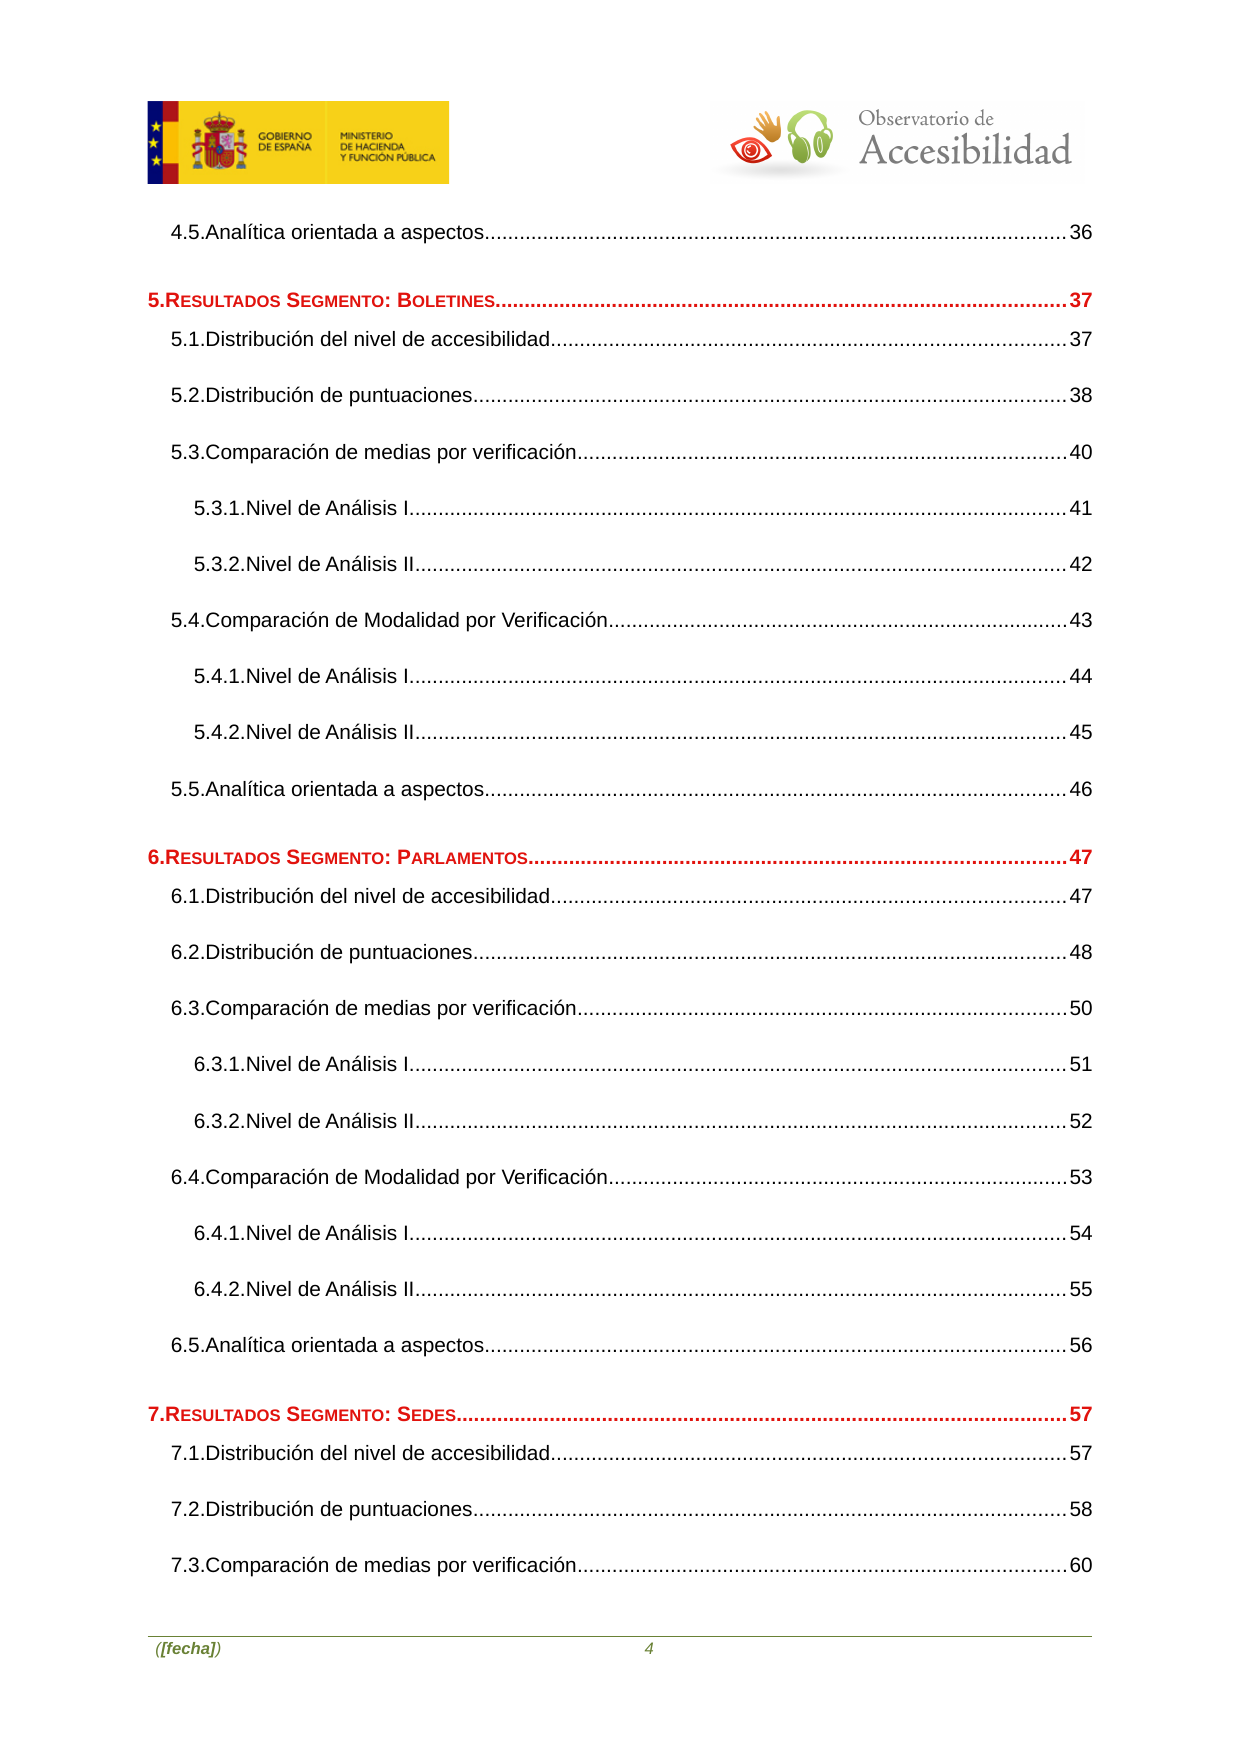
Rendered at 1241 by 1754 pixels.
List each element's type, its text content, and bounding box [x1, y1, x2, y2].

text 6.1.Distribución del nivel de accesibilidad 47 [171, 884, 1092, 908]
text 6.3.2.Nivel de Análisis II 52 [193, 1108, 1092, 1132]
text 5.1.Distribución del nivel de accesibilidad 37 [171, 327, 1092, 351]
text 7.Resultados Segmento: Sedes 57 [148, 1402, 1092, 1426]
text 5.4.2.Nivel de Análisis II 45 [193, 720, 1092, 744]
picture [710, 101, 1086, 184]
text 5.3.1.Nivel de Análisis I 41 [193, 496, 1092, 519]
text 6.5.Analítica orientada a aspectos 56 [171, 1333, 1092, 1357]
text 5.4.Comparación de Modalidad por Verificación 43 [171, 608, 1092, 632]
text 6.2.Distribución de puntuaciones 48 [171, 940, 1092, 964]
text 5.3.Comparación de medias por verificación 40 [171, 439, 1092, 463]
text 5.3.2.Nivel de Análisis II 42 [193, 552, 1092, 576]
text 6.4.1.Nivel de Análisis I 54 [193, 1221, 1092, 1245]
text 6.3.Comparación de medias por verificación 50 [171, 996, 1092, 1020]
text 7.3.Comparación de medias por verificación 60 [171, 1553, 1092, 1577]
text 4.5.Analítica orientada a aspectos 36 [171, 220, 1092, 244]
text 5.2.Distribución de puntuaciones 38 [171, 383, 1092, 407]
text 5.Resultados Segmento: Boletines 37 [148, 288, 1092, 312]
text 6.4.Comparación de Modalidad por Verificación 53 [171, 1164, 1092, 1188]
text 6.3.1.Nivel de Análisis I 51 [193, 1052, 1092, 1076]
picture [147, 101, 450, 184]
text 6.Resultados Segmento: Parlamentos 47 [148, 845, 1092, 869]
text 7.1.Distribución del nivel de accesibilidad 57 [171, 1441, 1092, 1464]
text 5.5.Analítica orientada a aspectos 46 [171, 776, 1092, 800]
text 6.4.2.Nivel de Análisis II 55 [193, 1277, 1092, 1301]
text 5.4.1.Nivel de Análisis I 44 [193, 664, 1092, 688]
text 7.2.Distribución de puntuaciones 58 [171, 1497, 1092, 1521]
